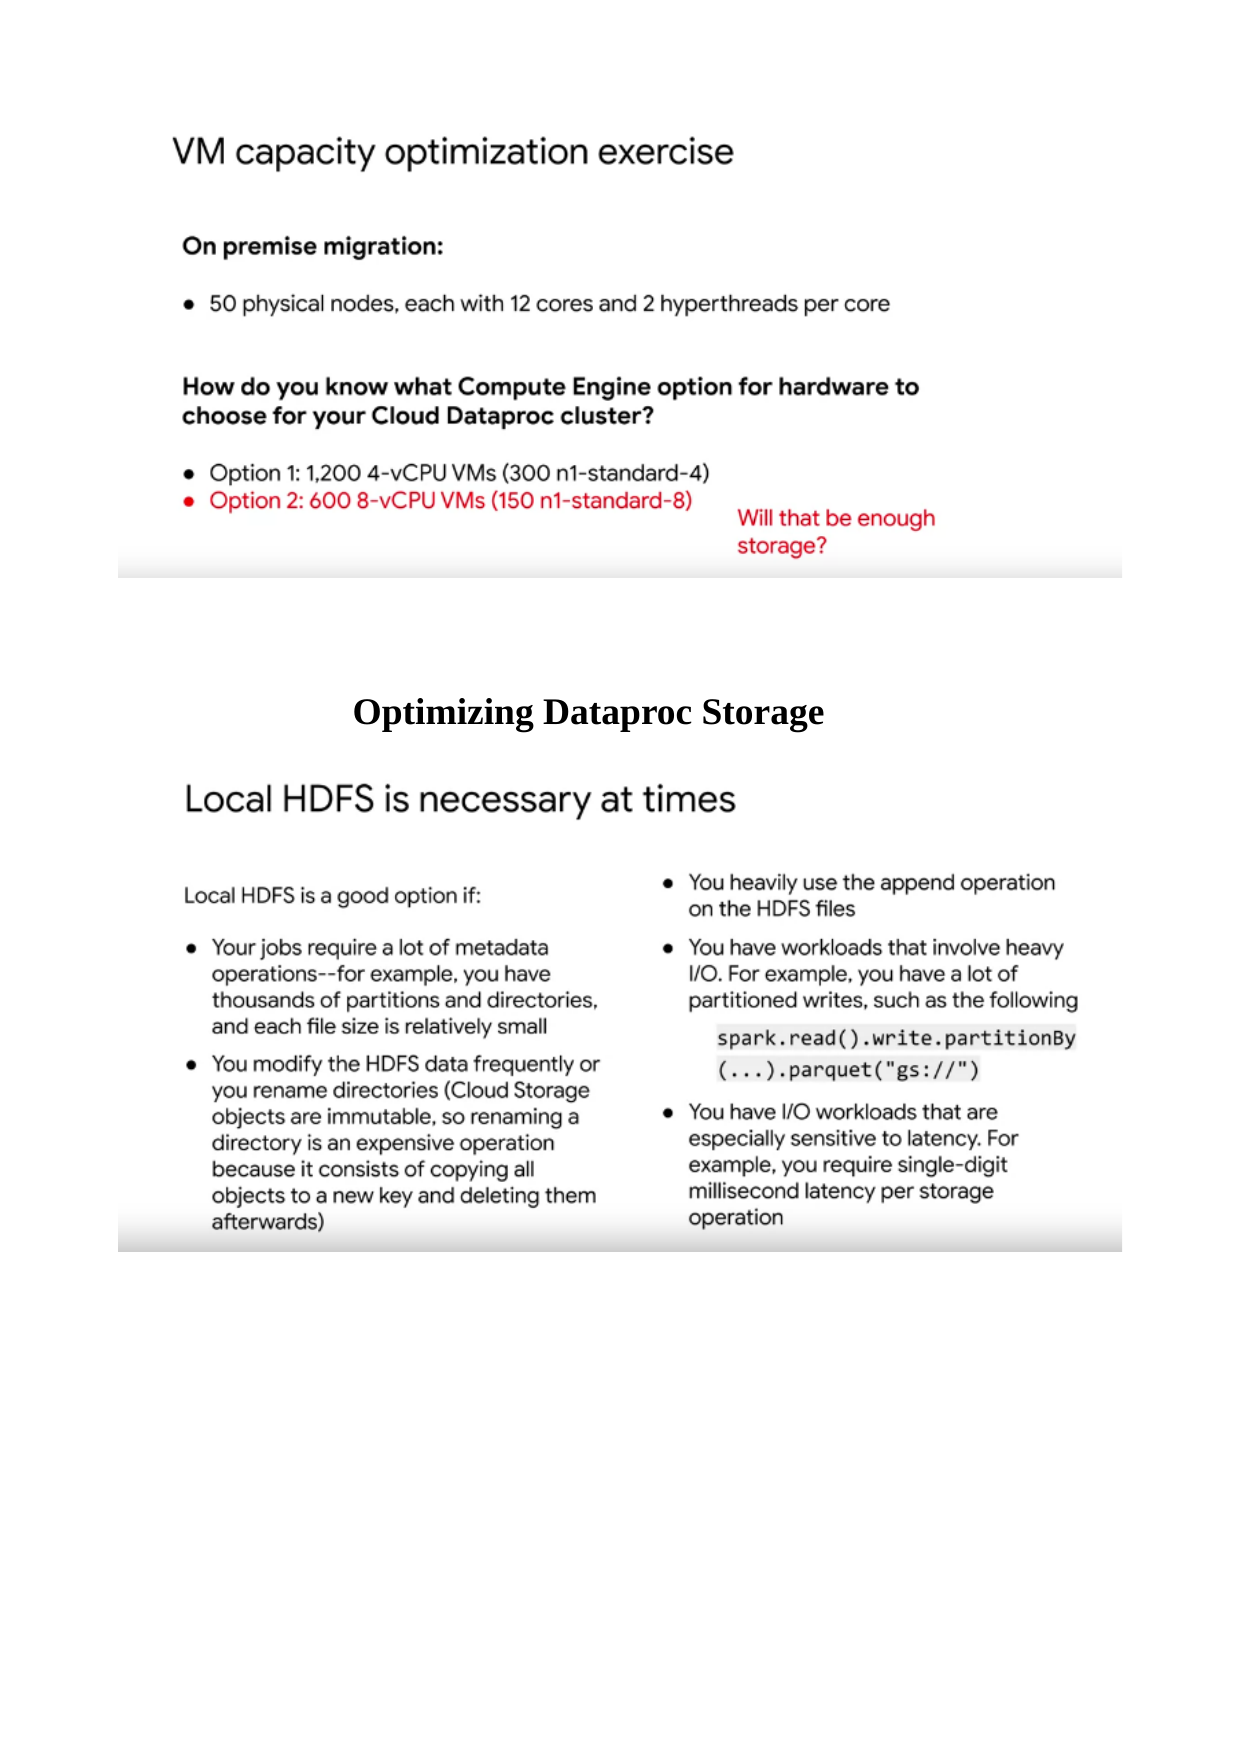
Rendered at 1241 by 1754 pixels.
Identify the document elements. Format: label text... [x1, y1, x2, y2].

picture [118, 118, 1123, 578]
picture [118, 773, 1123, 1252]
subtitle Optimizing Dataproc Storage [118, 689, 1122, 732]
